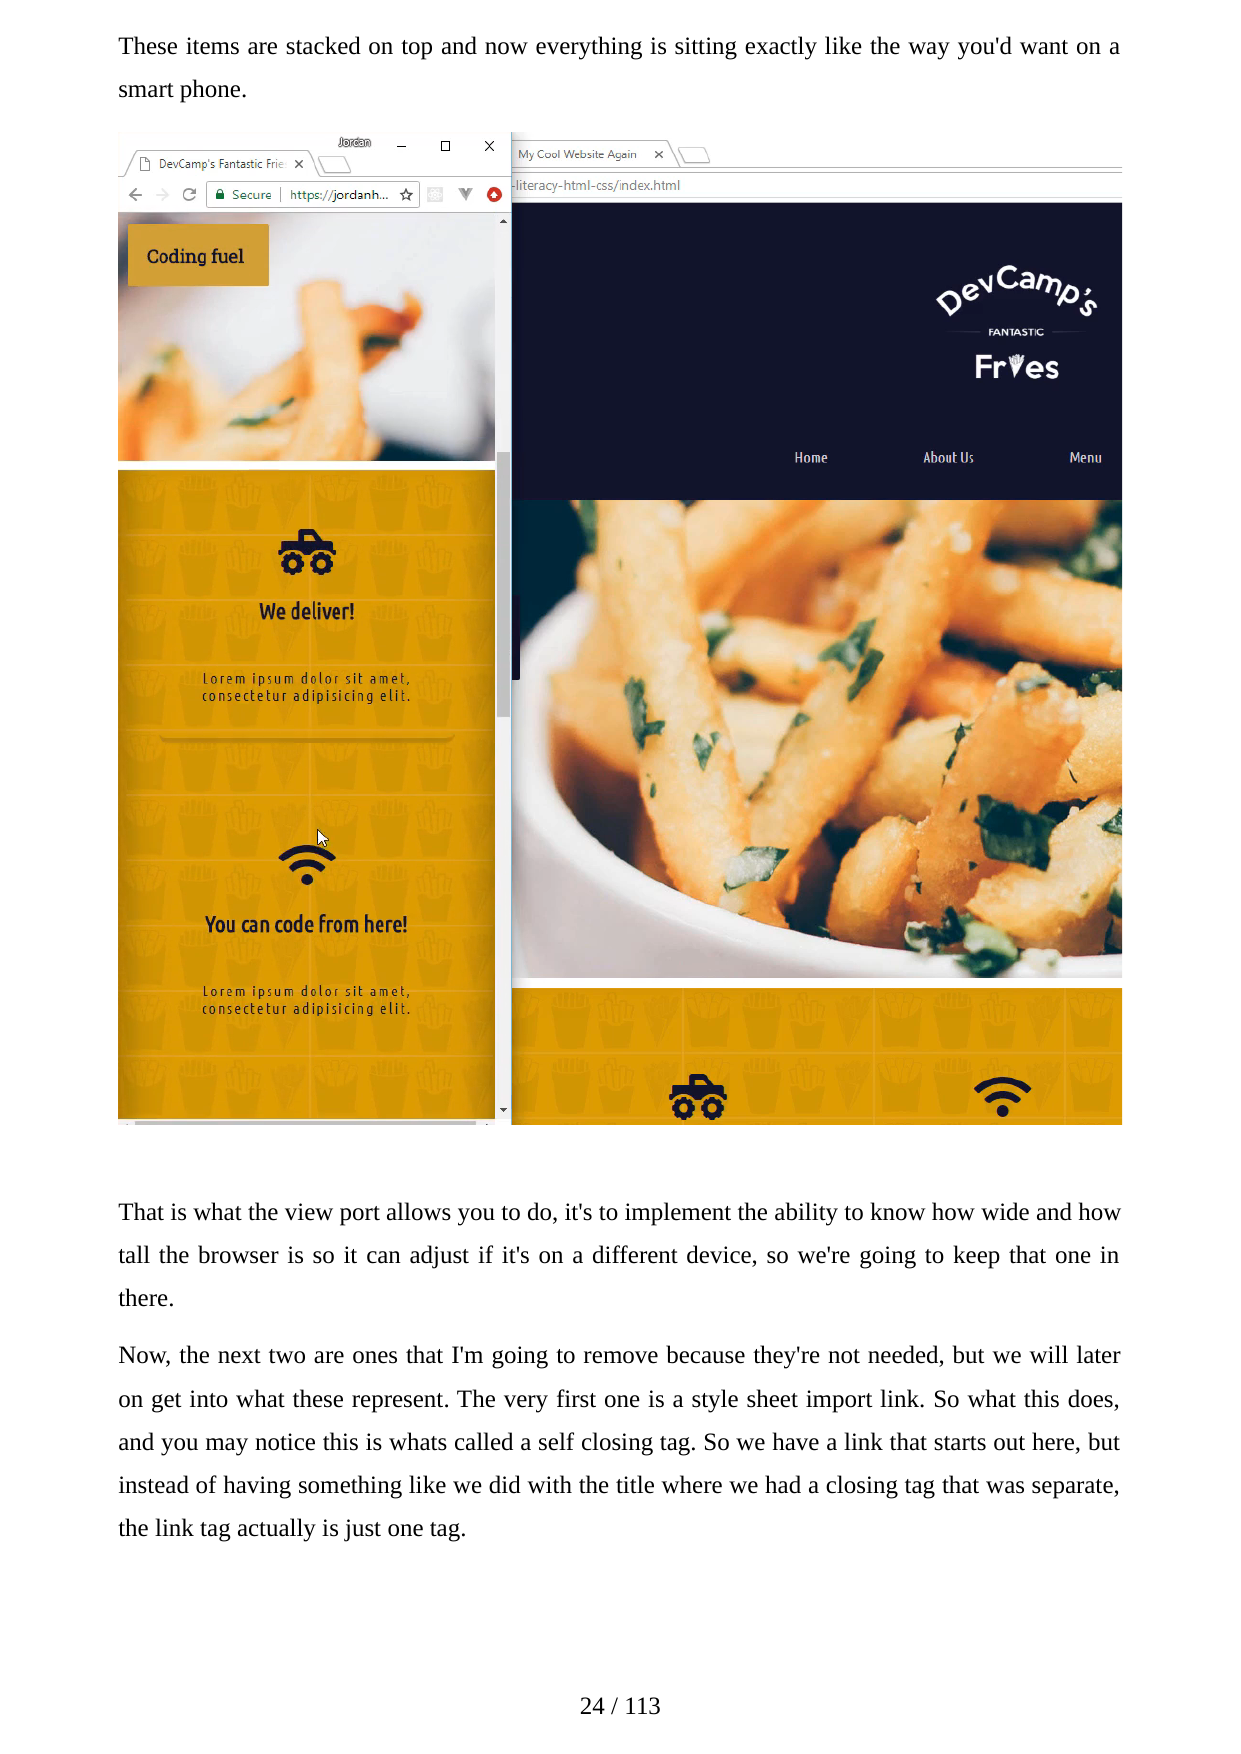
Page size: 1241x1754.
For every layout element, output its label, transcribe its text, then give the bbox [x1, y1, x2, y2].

text That is what the view port allows you to do, it's to implement the ability to know how wide and how tall the browser is so it can adjust if it's on a different device, so we're going to keep that one in there. [118, 1197, 1122, 1312]
text Now, the next two are ones that I'm going to remove because they're not needed, but we will later on get into what these represent. The very first one is a style sheet import link. So what this does, and you may notice this is whats called a self closing tag. So we have a link that starts out here, but instead of having something like we did with the title where we had a closing tag that was separate, the link tag actually is just one tag. [118, 1341, 1122, 1542]
picture [118, 132, 1123, 1125]
text These items are stacked on top and now everything is sitting exactly like the way you'd want on a smart phone. [118, 31, 1122, 103]
